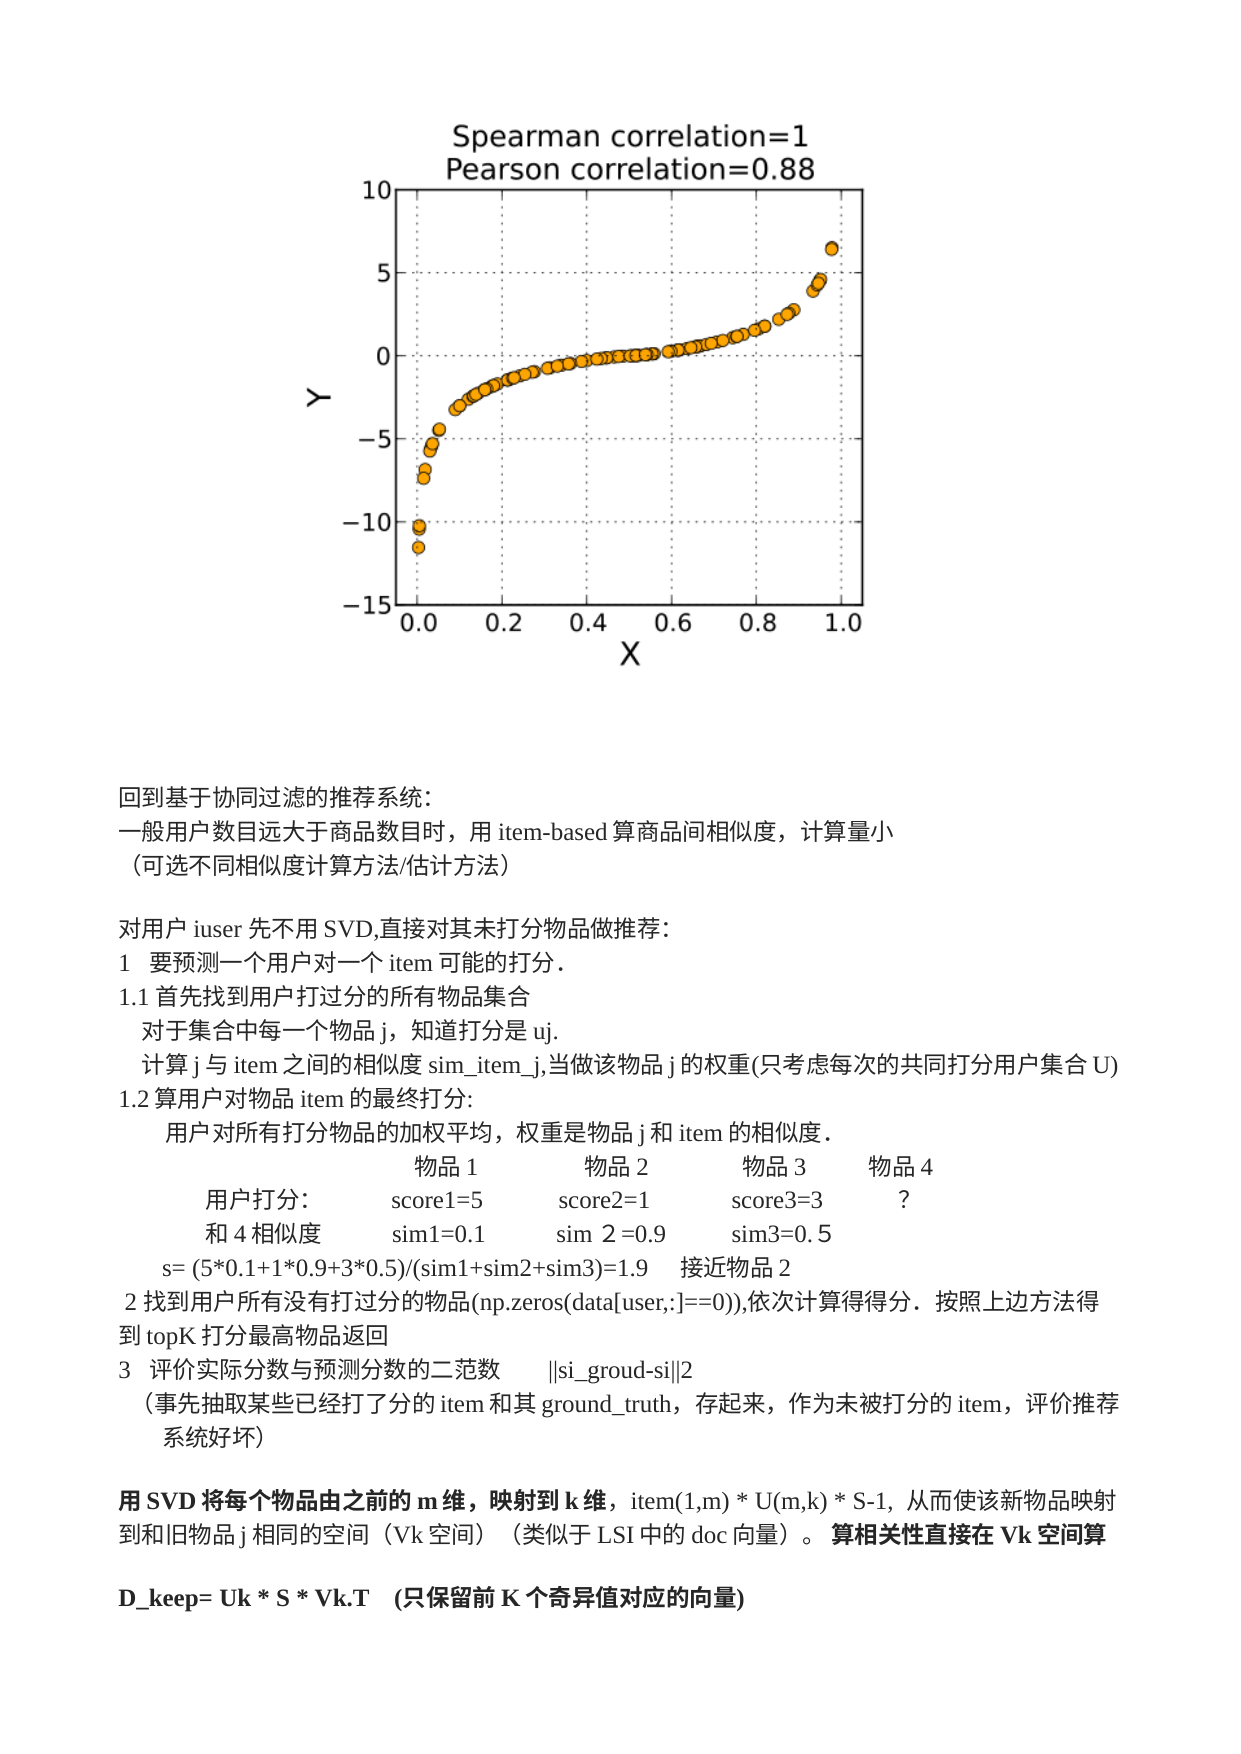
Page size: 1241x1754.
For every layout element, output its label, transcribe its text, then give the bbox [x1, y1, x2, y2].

text （事先抽取某些已经打了分的item和其ground_truth，存起来，作为未被打分的item，评价推荐 [118, 1385, 1122, 1419]
text 3 评价实际分数与预测分数的二范数 ||si_groud-si||2 [118, 1351, 1122, 1385]
text 用户对所有打分物品的加权平均，权重是物品j和item的相似度． [118, 1114, 1122, 1148]
text 用户打分： score1=5 score2=1 score3=3 ？ [118, 1182, 1122, 1216]
text 对用户iuser 先不用SVD,直接对其未打分物品做推荐： [118, 910, 1122, 944]
text （可选不同相似度计算方法/估计方法） [118, 847, 1122, 881]
text 1.2算用户对物品item的最终打分: [118, 1080, 1122, 1114]
text 系统好坏） [118, 1419, 1122, 1453]
text 和4相似度 sim1=0.1 sim２=0.9 sim3=0.５ [118, 1216, 1122, 1249]
text 一般用户数目远大于商品数目时，用item-based算商品间相似度，计算量小 [118, 813, 1122, 847]
text s= (5*0.1+1*0.9+3*0.5)/(sim1+sim2+sim3)=1.9 接近物品2 [118, 1249, 1122, 1283]
text 物品1 物品2 物品3 物品4 [118, 1148, 1122, 1182]
text 回到基于协同过滤的推荐系统： [118, 779, 1122, 813]
text 对于集合中每一个物品j，知道打分是uj. [118, 1012, 1122, 1046]
text 计算j与item之间的相似度sim_item_j,当做该物品j的权重(只考虑每次的共同打分用户集合U) [118, 1046, 1122, 1080]
text 1 要预测一个用户对一个item可能的打分． [118, 944, 1122, 978]
text 1.1 首先找到用户打过分的所有物品集合 [118, 978, 1122, 1012]
text D_keep= Uk * S * Vk.T (只保留前K个奇异值对应的向量) [118, 1579, 1122, 1613]
picture [297, 118, 880, 670]
text 2 找到用户所有没有打过分的物品(np.zeros(data[user,:]==0)),依次计算得得分．按照上边方法得到topK打分最高物品返回 [118, 1283, 1122, 1351]
text 用SVD将每个物品由之前的m维，映射到k维，item(1,m) * U(m,k) * S-1, 从而使该新物品映射到和旧物品j相同的空间（Vk空间）（类似于LSI中的doc向量）。 算相关性直接在Vk空间算 [118, 1482, 1122, 1550]
